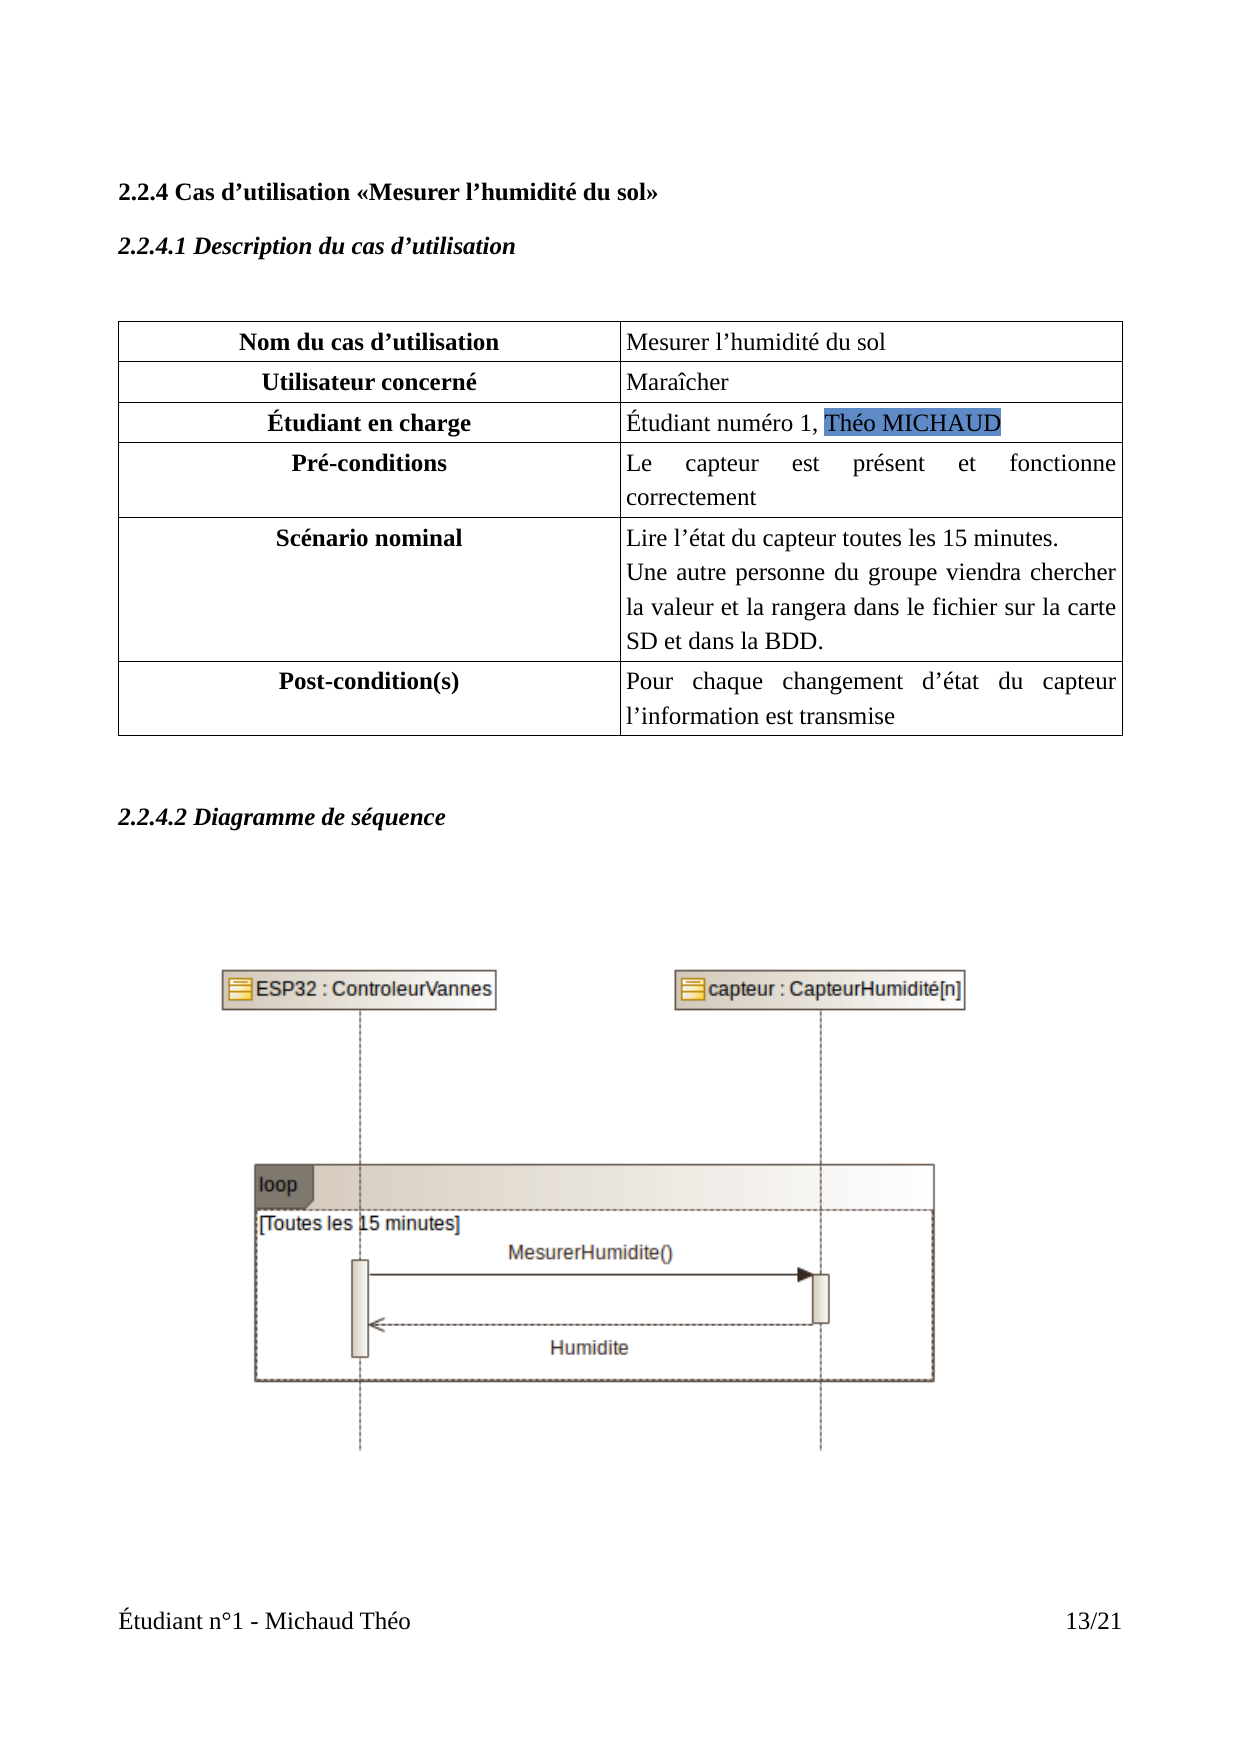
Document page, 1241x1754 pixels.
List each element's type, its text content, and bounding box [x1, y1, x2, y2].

table_cell Pré-conditions [119, 443, 620, 517]
table_cell Le capteur est présent et fonctionne correctement [621, 443, 1122, 517]
table_cell Scénario nominal [119, 518, 620, 661]
table_cell Étudiant en charge [119, 403, 620, 442]
picture [206, 954, 982, 1451]
table_cell Lire l’état du capteur toutes les 15 minutes. Une autre personne du groupe viendra chercher la valeur et la rangera dans le fichier sur la carte SD et dans la BDD. [621, 518, 1122, 661]
table_cell Pour chaque changement d’état du capteur l’information est transmise [621, 662, 1122, 735]
table_cell Post-condition(s) [119, 662, 620, 735]
subtitle 2.2.4.1 Description du cas d’utilisation [118, 231, 1122, 259]
table_cell Étudiant numéro 1, Théo MICHAUD [621, 403, 1122, 442]
table_cell Utilisateur concerné [119, 362, 620, 402]
subtitle 2.2.4.2 Diagramme de séquence [118, 802, 1122, 831]
table_header Mesurer l’humidité du sol [621, 322, 1122, 361]
subtitle 2.2.4 Cas d’utilisation «Mesurer l’humidité du sol» [118, 177, 1122, 206]
table_cell Maraîcher [621, 362, 1122, 402]
table_header Nom du cas d’utilisation [119, 322, 620, 361]
